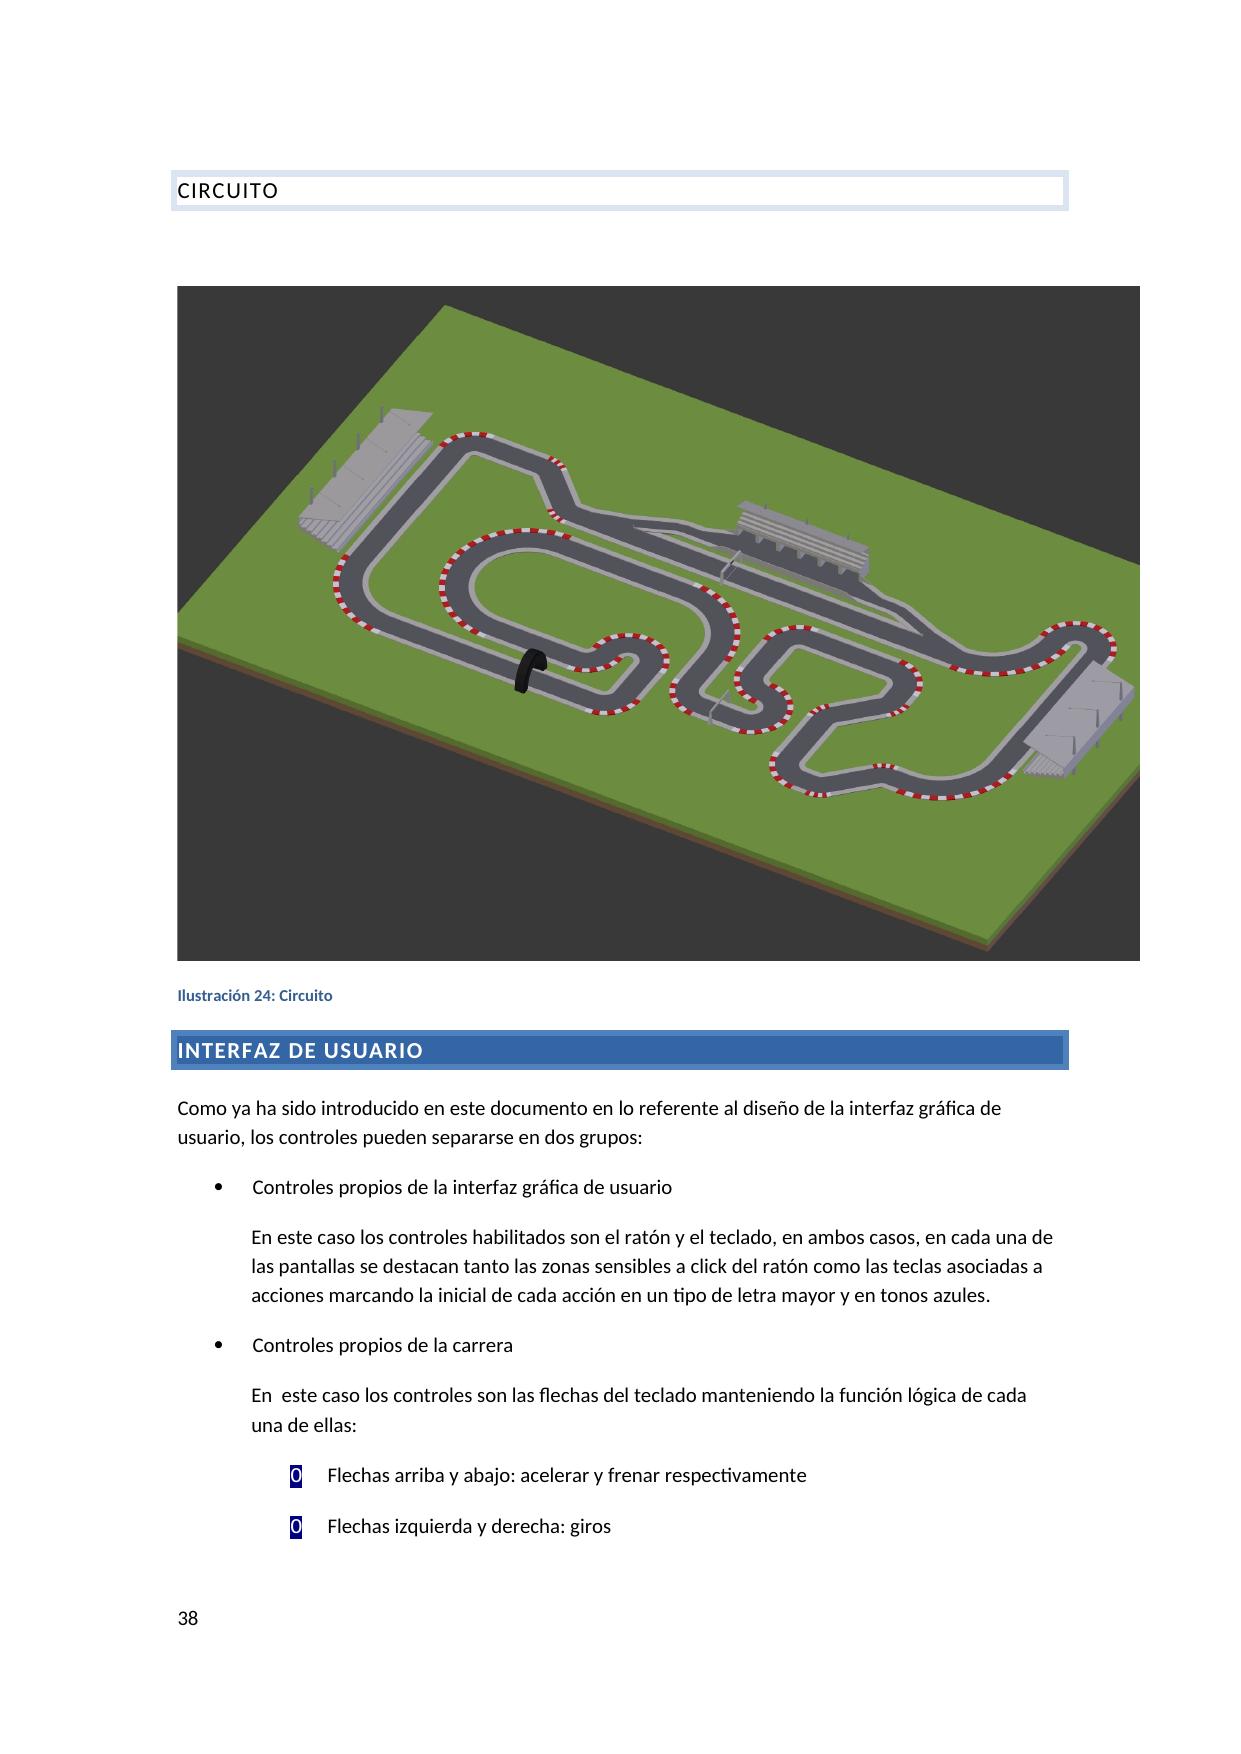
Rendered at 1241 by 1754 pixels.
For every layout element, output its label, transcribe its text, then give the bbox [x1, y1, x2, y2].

text En este caso los controles son las flechas del teclado manteniendo la función lógica de cada una de ellas: [251, 1383, 1063, 1437]
list Flechas arriba y abajo: acelerar y frenar respectivamente [290, 1462, 1063, 1488]
picture [177, 286, 1140, 961]
subtitle Circuito [177, 177, 1063, 205]
list Controles propios de la interfaz gráfica de usuario [215, 1174, 1063, 1200]
text En este caso los controles habilitados son el ratón y el teclado, en ambos casos, en cada una de las pantallas se destacan tanto las zonas sensibles a click del ratón como las teclas asociadas a acciones marcando la inicial de cada acción en un tipo de letra mayor y en tonos azules. [251, 1224, 1063, 1308]
subtitle Interfaz de USUARIO [177, 1036, 1063, 1064]
list Flechas izquierda y derecha: giros [290, 1513, 1063, 1539]
text Como ya ha sido introducido en este documento en lo referente al diseño de la interfaz gráfica de usuario, los controles pueden separarse en dos grupos: [177, 1095, 1063, 1150]
list Controles propios de la carrera [215, 1333, 1063, 1358]
text Ilustración 24: Circuito [177, 986, 1063, 1006]
